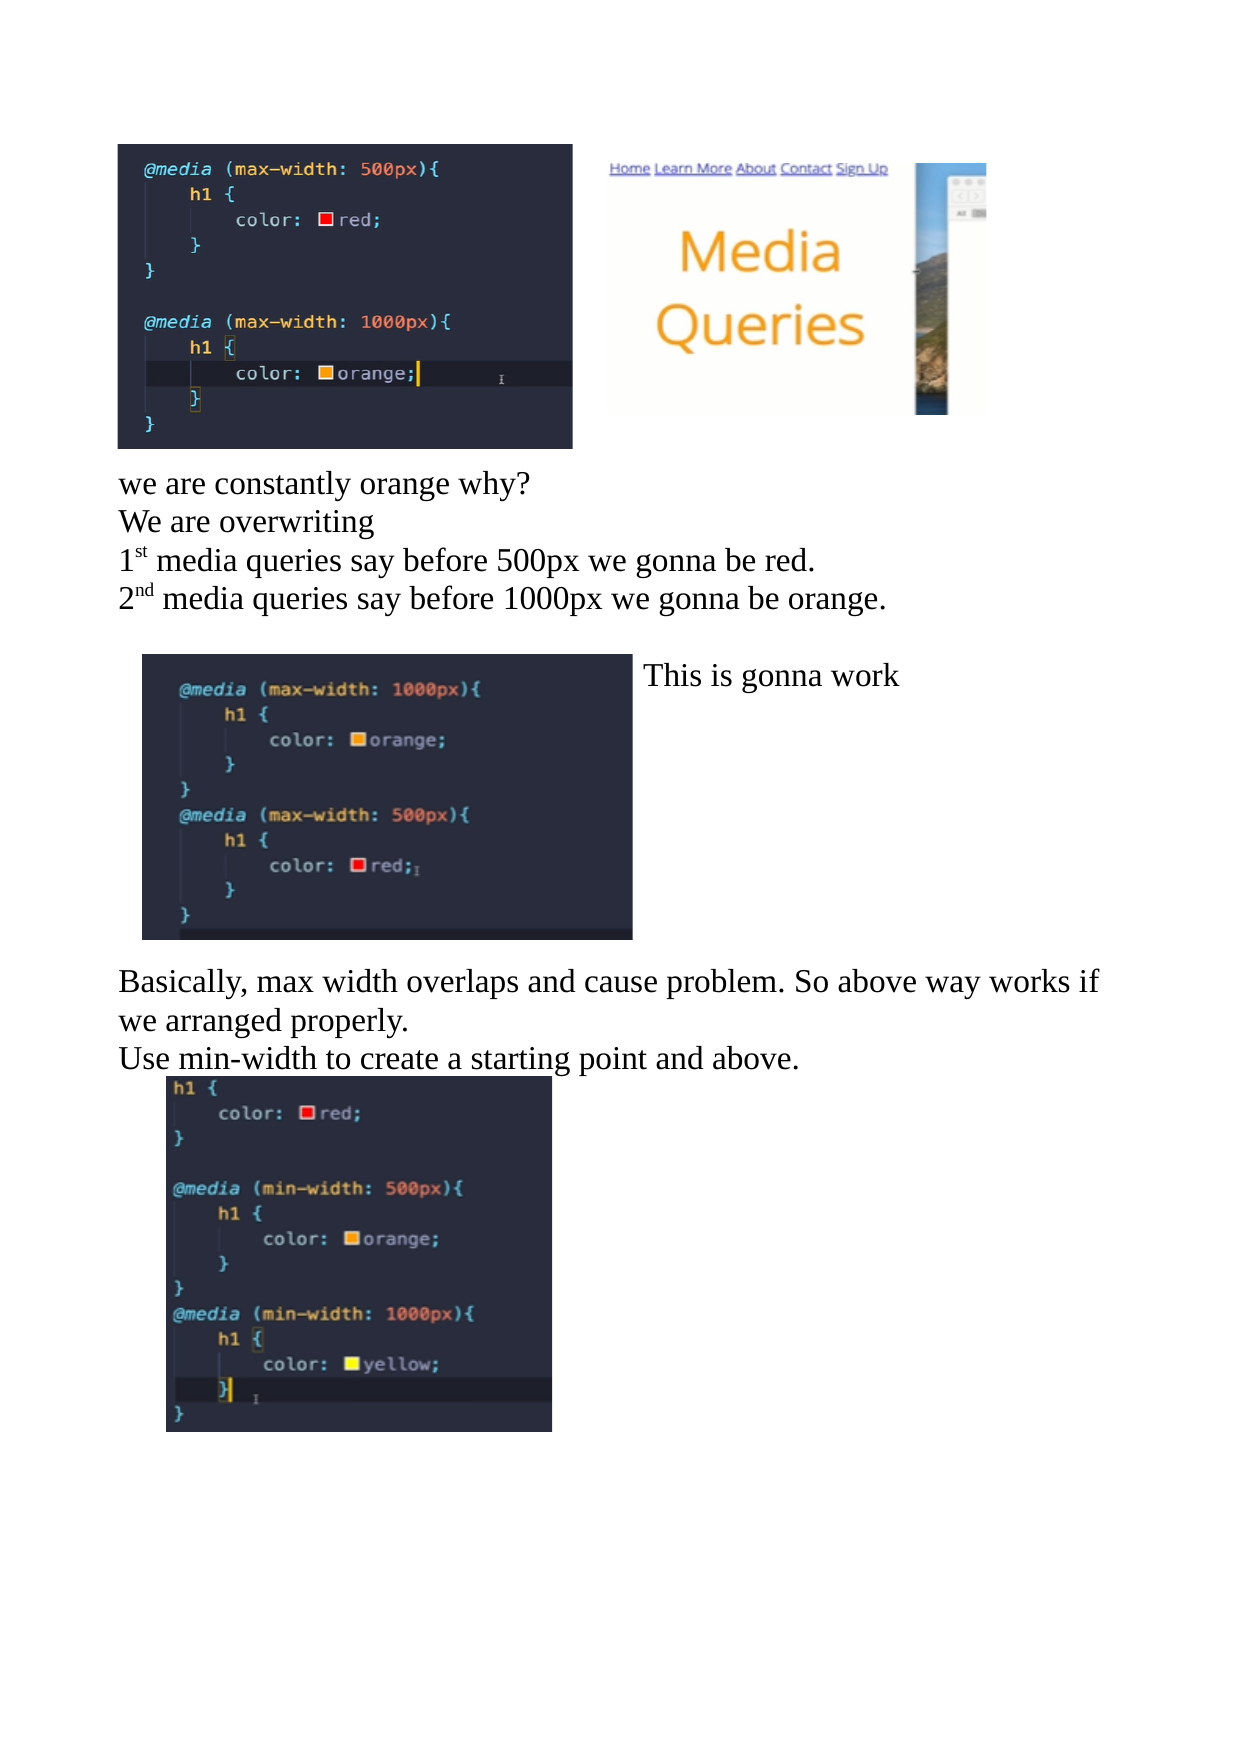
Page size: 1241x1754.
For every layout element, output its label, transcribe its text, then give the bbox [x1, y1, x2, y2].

picture [142, 654, 633, 940]
text We are overwriting [118, 501, 1122, 540]
picture [606, 163, 987, 415]
text 2nd media queries say before 1000px we gonna be orange. [118, 578, 1122, 616]
text we are constantly orange why? [118, 463, 1122, 501]
text Use min-width to create a starting point and above. [118, 1038, 1122, 1076]
text Basically, max width overlaps and cause problem. So above way works if we arranged properly. [118, 961, 1122, 1038]
picture [166, 1076, 553, 1432]
text This is gonna work [633, 655, 1122, 693]
text 1st media queries say before 500px we gonna be red. [118, 540, 1122, 578]
text [118, 655, 142, 693]
picture [117, 144, 573, 449]
